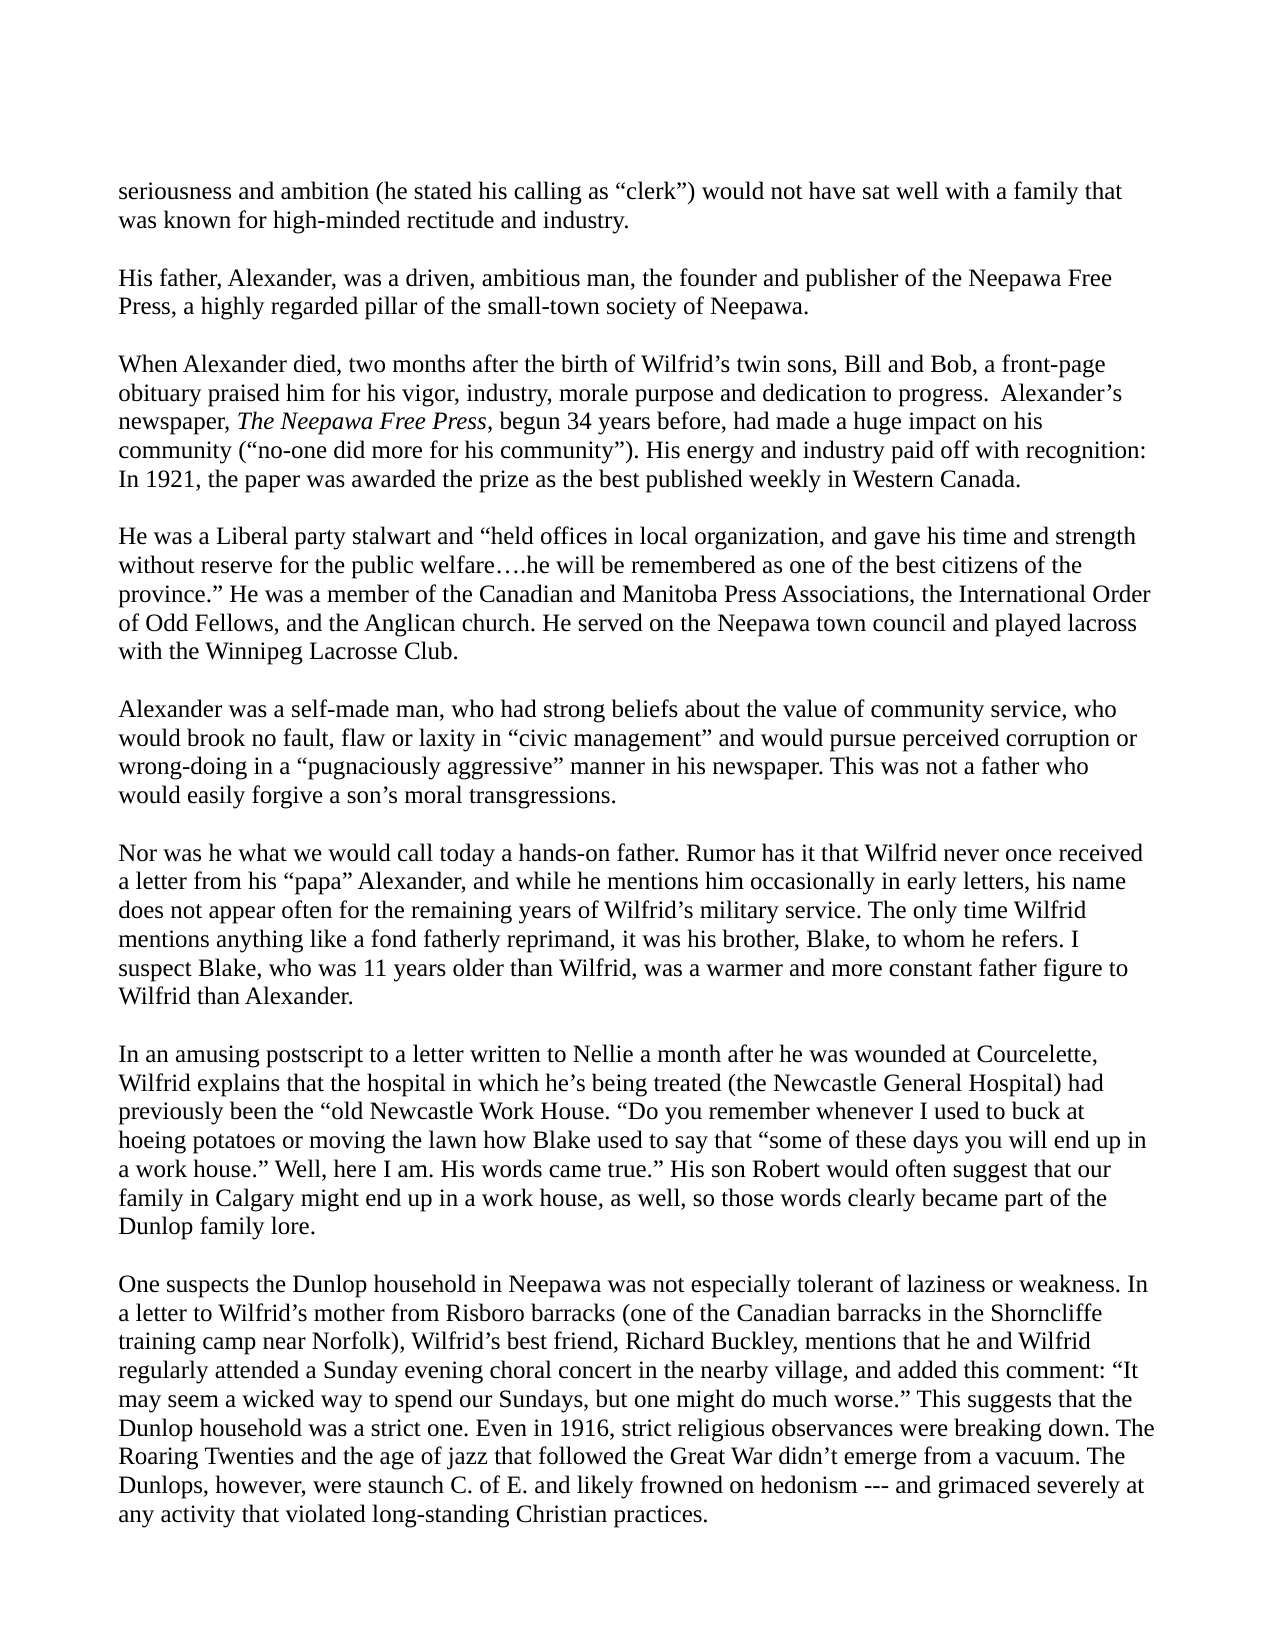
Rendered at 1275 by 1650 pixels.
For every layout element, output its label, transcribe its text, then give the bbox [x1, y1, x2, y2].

text One suspects the Dunlop household in Neepawa was not especially tolerant of laziness or weakness. In a letter to Wilfrid’s mother from Risboro barracks (one of the Canadian barracks in the Shorncliffe training camp near Norfolk), Wilfrid’s best friend, Richard Buckley, mentions that he and Wilfrid regularly attended a Sunday evening choral concert in the nearby village, and added this comment: “It may seem a wicked way to spend our Sundays, but one might do much worse.” This suggests that the Dunlop household was a strict one. Even in 1916, strict religious observances were breaking down. The Roaring Twenties and the age of jazz that followed the Great War didn’t emerge from a vacuum. The Dunlops, however, were staunch C. of E. and likely frowned on hedonism --- and grimaced severely at any activity that violated long-standing Christian practices. [118, 1269, 1157, 1528]
text seriousness and ambition (he stated his calling as “clerk”) would not have sat well with a family that was known for high-minded rectitude and industry. [118, 176, 1157, 234]
text Nor was he what we would call today a hands-on father. Rumor has it that Wilfrid never once received a letter from his “papa” Alexander, and while he mentions him occasionally in early letters, his name does not appear often for the remaining years of Wilfrid’s military service. The only time Wilfrid mentions anything like a fond fatherly reprimand, it was his brother, Blake, to whom he refers. I suspect Blake, who was 11 years older than Wilfrid, was a warmer and more constant father figure to Wilfrid than Alexander. [118, 838, 1157, 1010]
text When Alexander died, two months after the birth of Wilfrid’s twin sons, Bill and Bob, a front-page obituary praised him for his vigor, industry, morale purpose and dedication to progress. Alexander’s newspaper, The Neepawa Free Press, begun 34 years before, had made a huge impact on his community (“no-one did more for his community”). His energy and industry paid off with recognition: In 1921, the paper was awarded the prize as the best published weekly in Western Canada. [118, 349, 1157, 493]
text Alexander was a self-made man, who had strong beliefs about the value of community service, who would brook no fault, flaw or laxity in “civic management” and would pursue perceived corruption or wrong-doing in a “pugnaciously aggressive” manner in his newspaper. This was not a father who would easily forgive a son’s moral transgressions. [118, 694, 1157, 809]
text In an amusing postscript to a letter written to Nellie a month after he was wounded at Courcelette, Wilfrid explains that the hospital in which he’s being treated (the Newcastle General Hospital) had previously been the “old Newcastle Work House. “Do you remember whenever I used to buck at hoeing potatoes or moving the lawn how Blake used to say that “some of these days you will end up in a work house.” Well, here I am. His words came true.” His son Robert would often suggest that our family in Calgary might end up in a work house, as well, so those words clearly became part of the Dunlop family lore. [118, 1039, 1157, 1240]
text He was a Liberal party stalwart and “held offices in local organization, and gave his time and strength without reserve for the public welfare….he will be remembered as one of the best citizens of the province.” He was a member of the Canadian and Manitoba Press Associations, the International Order of Odd Fellows, and the Anglican church. He served on the Neepawa town council and played lacross with the Winnipeg Lacrosse Club. [118, 521, 1157, 665]
text His father, Alexander, was a driven, ambitious man, the founder and publisher of the Neepawa Free Press, a highly regarded pillar of the small-town society of Neepawa. [118, 263, 1157, 320]
